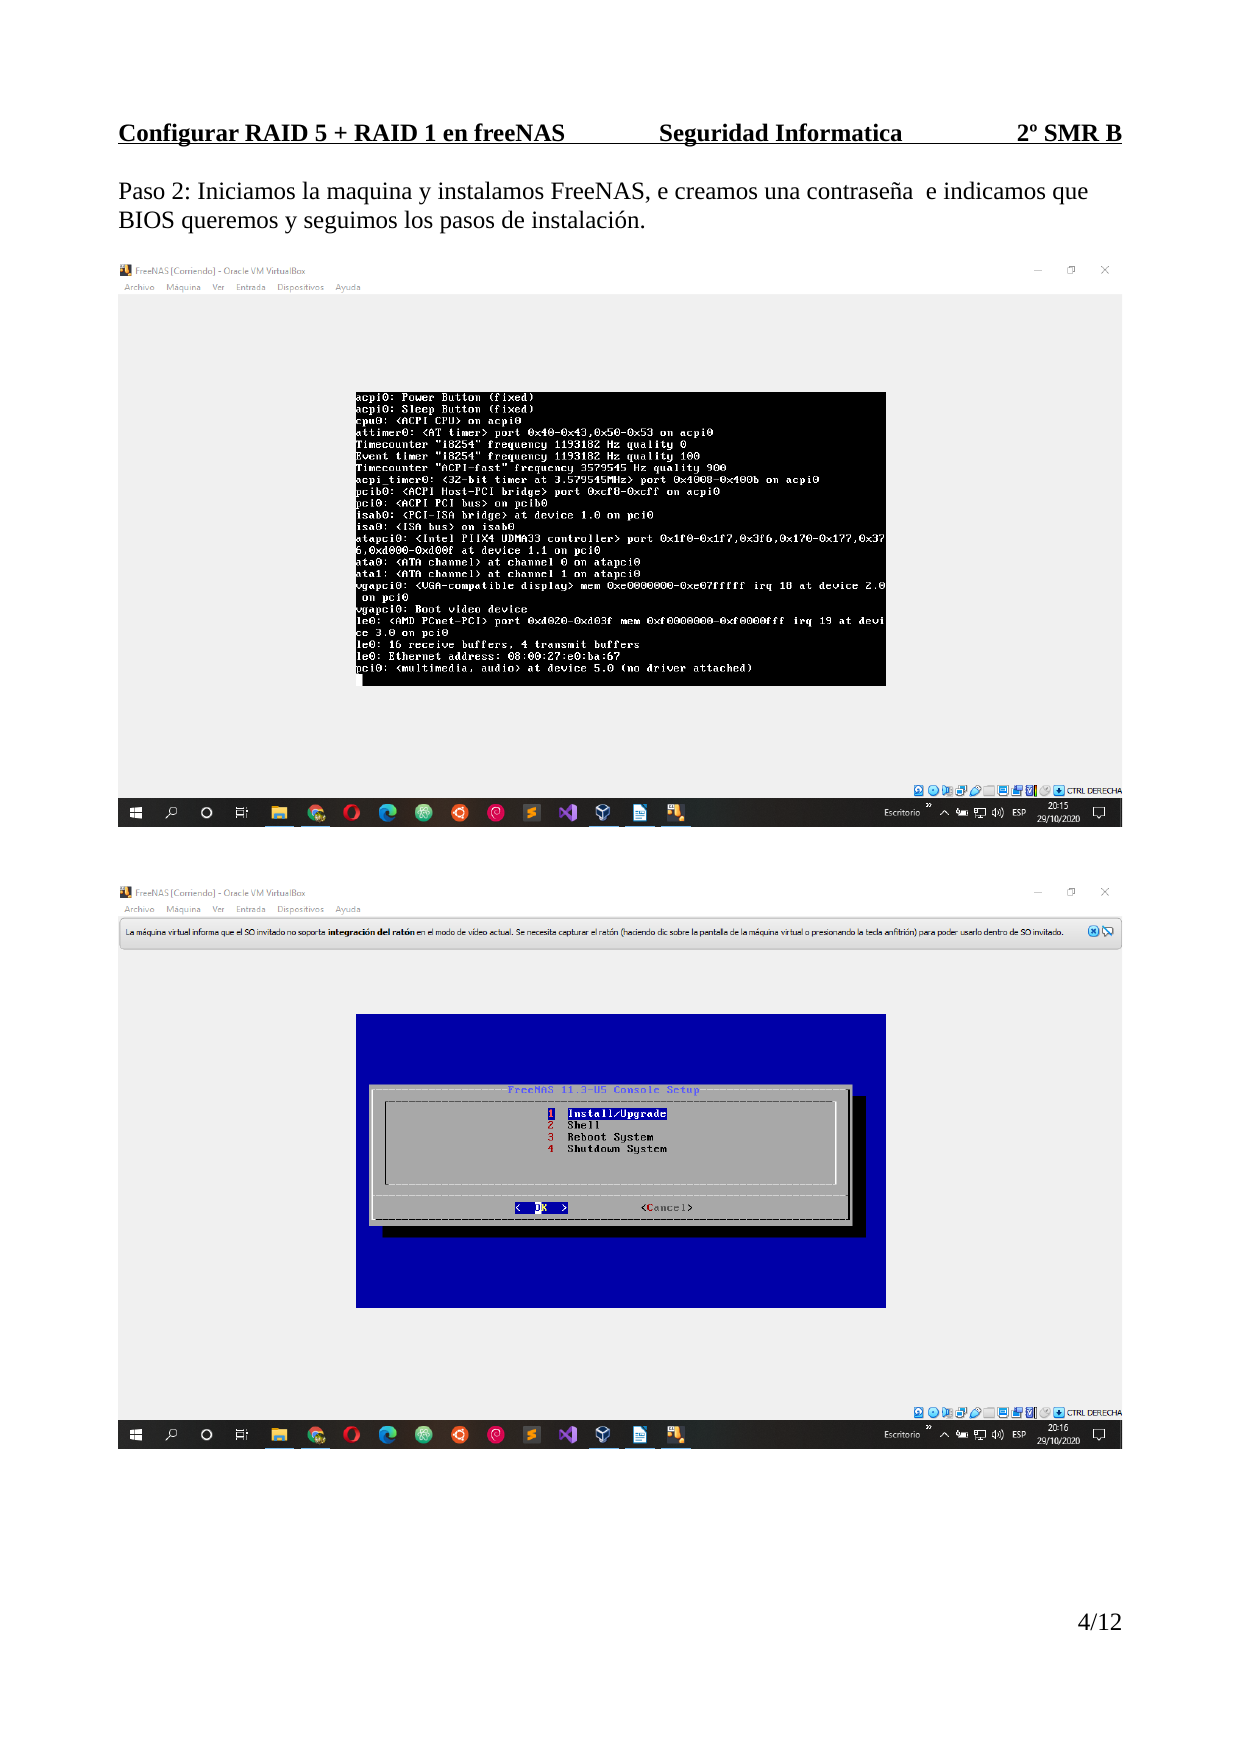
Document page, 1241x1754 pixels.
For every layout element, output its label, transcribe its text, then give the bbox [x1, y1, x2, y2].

text Paso 2: Iniciamos la maquina y instalamos FreeNAS, e creamos una contraseña e indicamos que BIOS queremos y seguimos los pasos de instalación. [118, 176, 1122, 234]
picture [118, 262, 1123, 827]
picture [118, 884, 1123, 1449]
